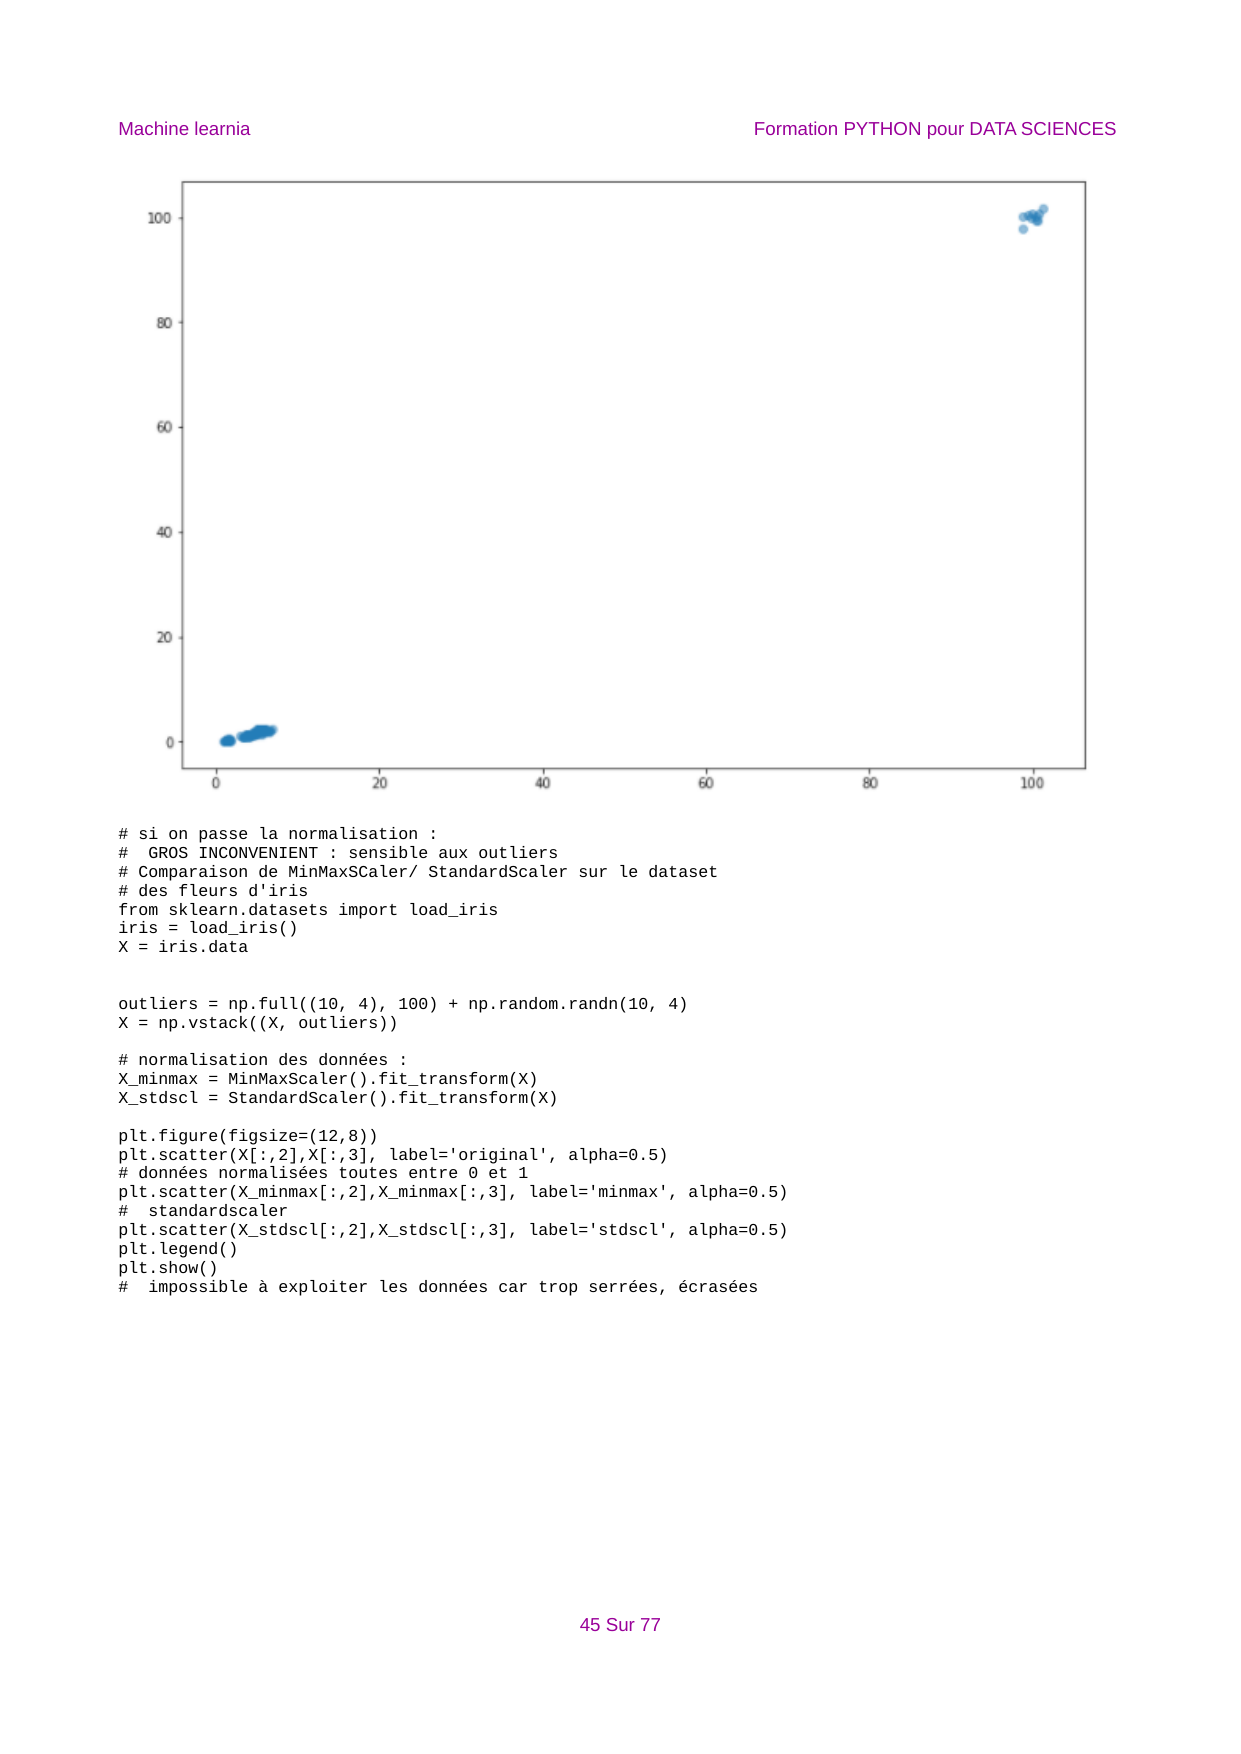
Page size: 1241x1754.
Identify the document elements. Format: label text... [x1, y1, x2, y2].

text plt.scatter(X_minmax[:,2],X_minmax[:,3], label='minmax', alpha=0.5) [118, 1184, 1122, 1203]
text outliers = np.full((10, 4), 100) + np.random.randn(10, 4) [118, 995, 1122, 1014]
text # données normalisées toutes entre 0 et 1 [118, 1165, 1122, 1184]
text # impossible à exploiter les données car trop serrées, écrasées [118, 1278, 1122, 1297]
text plt.scatter(X_stdscl[:,2],X_stdscl[:,3], label='stdscl', alpha=0.5) [118, 1222, 1122, 1240]
text X_stdscl = StandardScaler().fit_transform(X) [118, 1089, 1122, 1108]
text X = iris.data [118, 939, 1122, 958]
text # des fleurs d'iris [118, 882, 1122, 901]
text X = np.vstack((X, outliers)) [118, 1014, 1122, 1033]
text # standardscaler [118, 1203, 1122, 1222]
text plt.figure(figsize=(12,8)) [118, 1127, 1122, 1146]
picture [141, 169, 1099, 807]
text # GROS INCONVENIENT : sensible aux outliers [118, 844, 1122, 863]
text # si on passe la normalisation : [118, 826, 1122, 844]
text plt.legend() [118, 1240, 1122, 1259]
text # normalisation des données : [118, 1052, 1122, 1071]
text iris = load_iris() [118, 920, 1122, 939]
text # Comparaison de MinMaxSCaler/ StandardScaler sur le dataset [118, 863, 1122, 882]
text from sklearn.datasets import load_iris [118, 901, 1122, 920]
text plt.show() [118, 1259, 1122, 1278]
text plt.scatter(X[:,2],X[:,3], label='original', alpha=0.5) [118, 1146, 1122, 1165]
text X_minmax = MinMaxScaler().fit_transform(X) [118, 1071, 1122, 1089]
